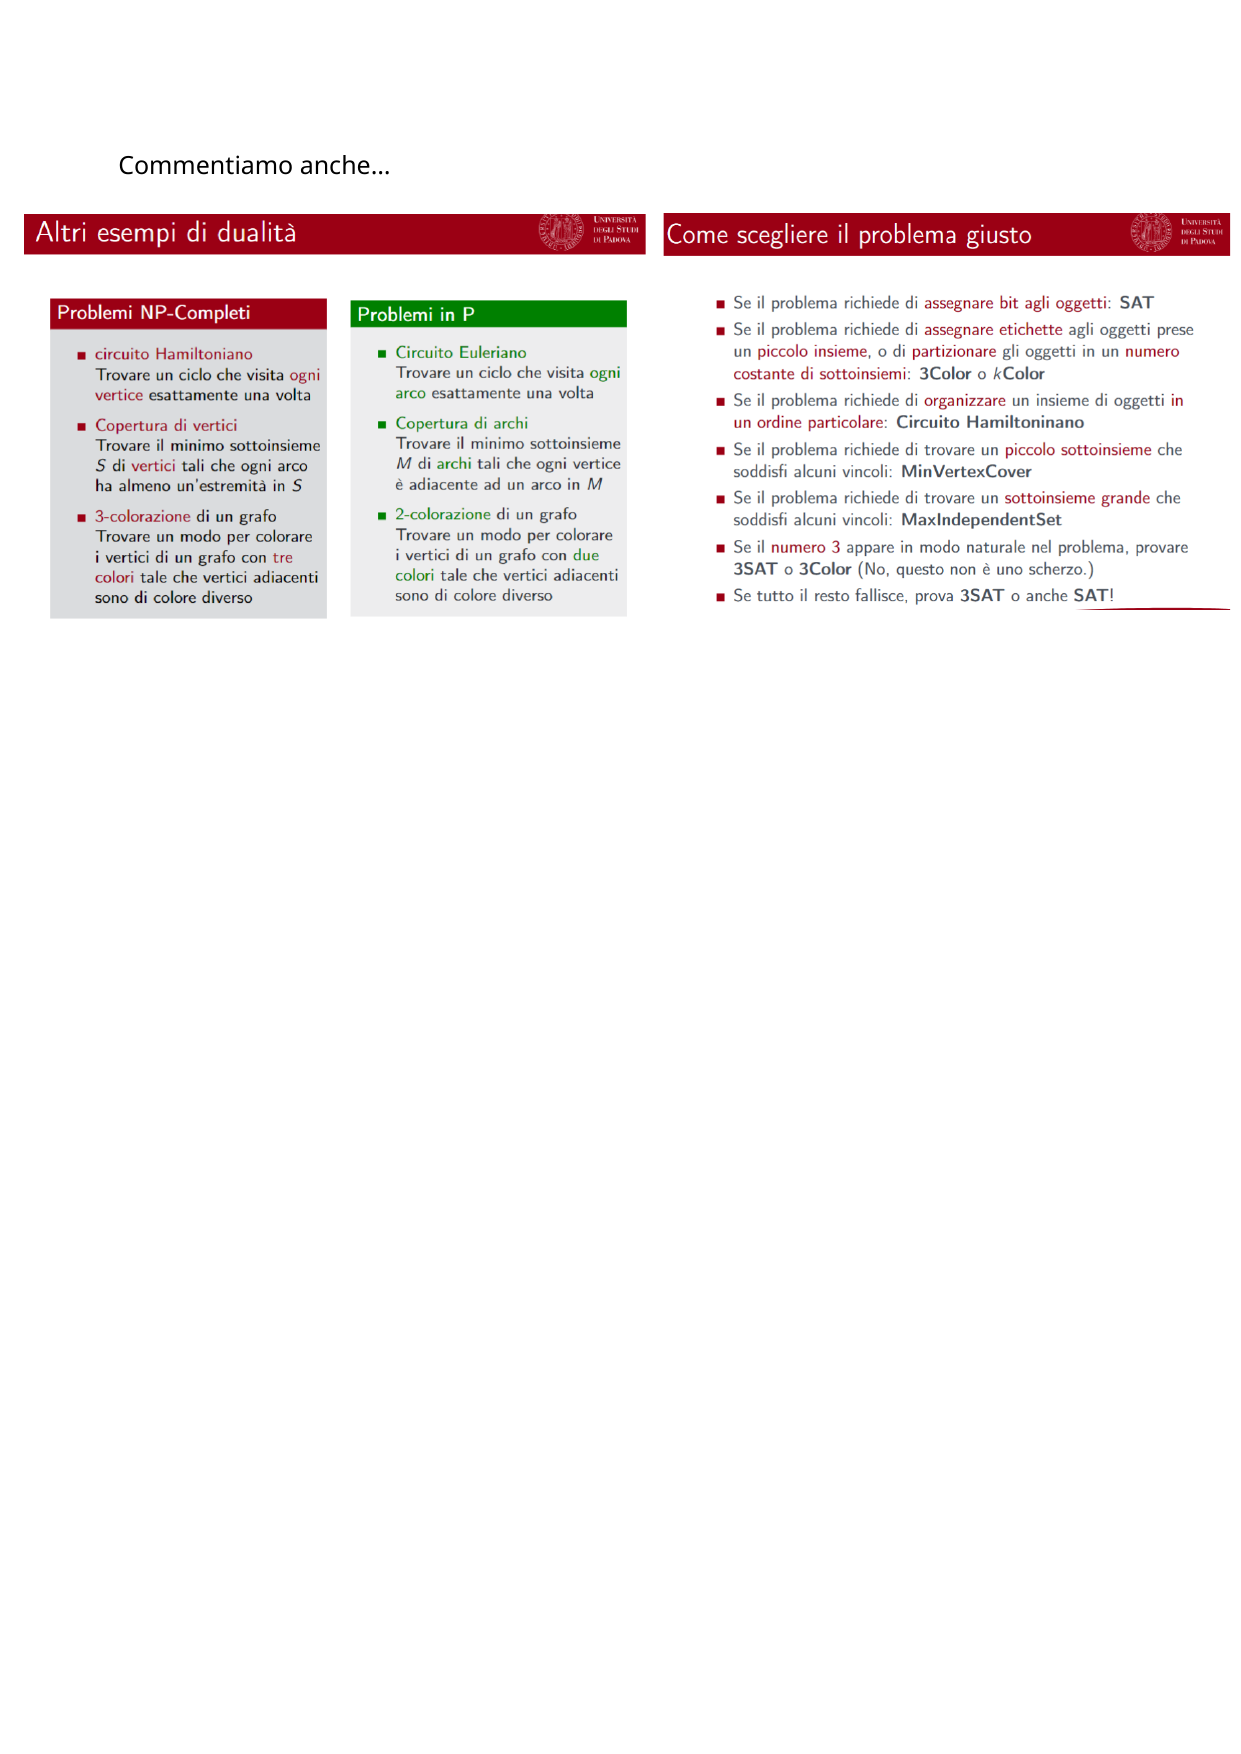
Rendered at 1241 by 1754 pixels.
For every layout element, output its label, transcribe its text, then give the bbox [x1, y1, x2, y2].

picture [663, 213, 1231, 610]
text Commentiamo anche… [118, 148, 1122, 182]
picture [24, 214, 646, 619]
